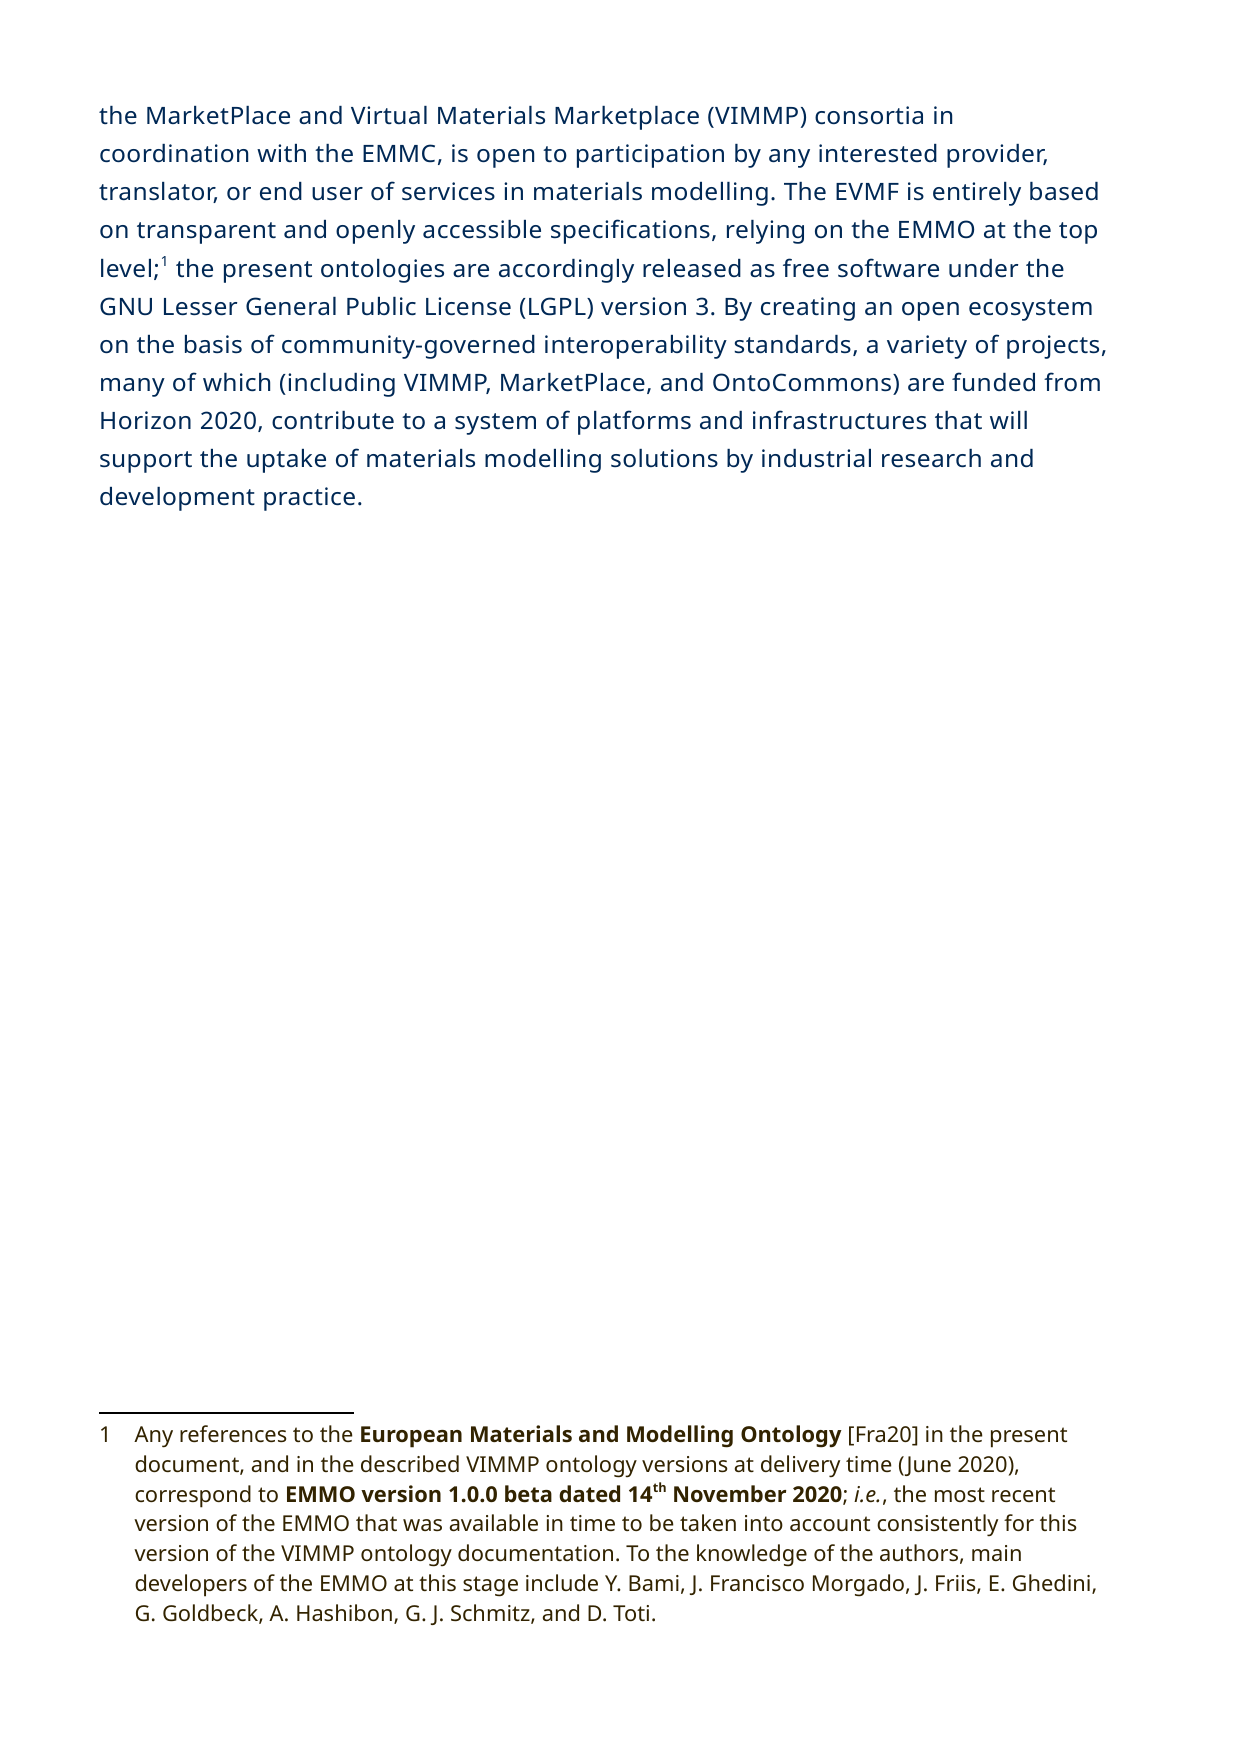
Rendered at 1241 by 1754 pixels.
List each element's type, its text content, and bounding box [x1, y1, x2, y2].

text Any references to the European Materials and Modelling Ontology [Fra20] in the present document, and in the described VIMMP ontology versions at delivery time (June 2020), correspond to EMMO version 1.0.0 beta dated 14th November 2020; i.e., the most recent version of the EMMO that was available in time to be taken into account consistently for this version of the VIMMP ontology documentation. To the knowledge of the authors, main developers of the EMMO at this stage include Y. Bami, J. Francisco Morgado, J. Friis, E. Ghedini, G. Goldbeck, A. Hashibon, G. J. Schmitz, and D. Toti. [99, 1419, 1114, 1627]
text the MarketPlace and Virtual Materials Marketplace (VIMMP) consortia in coordination with the EMMC, is open to participation by any interested provider, translator, or end user of services in materials modelling. The EVMF is entirely based on transparent and openly accessible specifications, relying on the EMMO at the top level; the present ontologies are accordingly released as free software under the GNU Lesser General Public License (LGPL) version 3. By creating an open ecosystem on the basis of community-governed interoperability standards, a variety of projects, many of which (including VIMMP, MarketPlace, and OntoCommons) are funded from Horizon 2020, contribute to a system of platforms and infrastructures that will support the uptake of materials modelling solutions by industrial research and development practice. [99, 99, 1114, 513]
